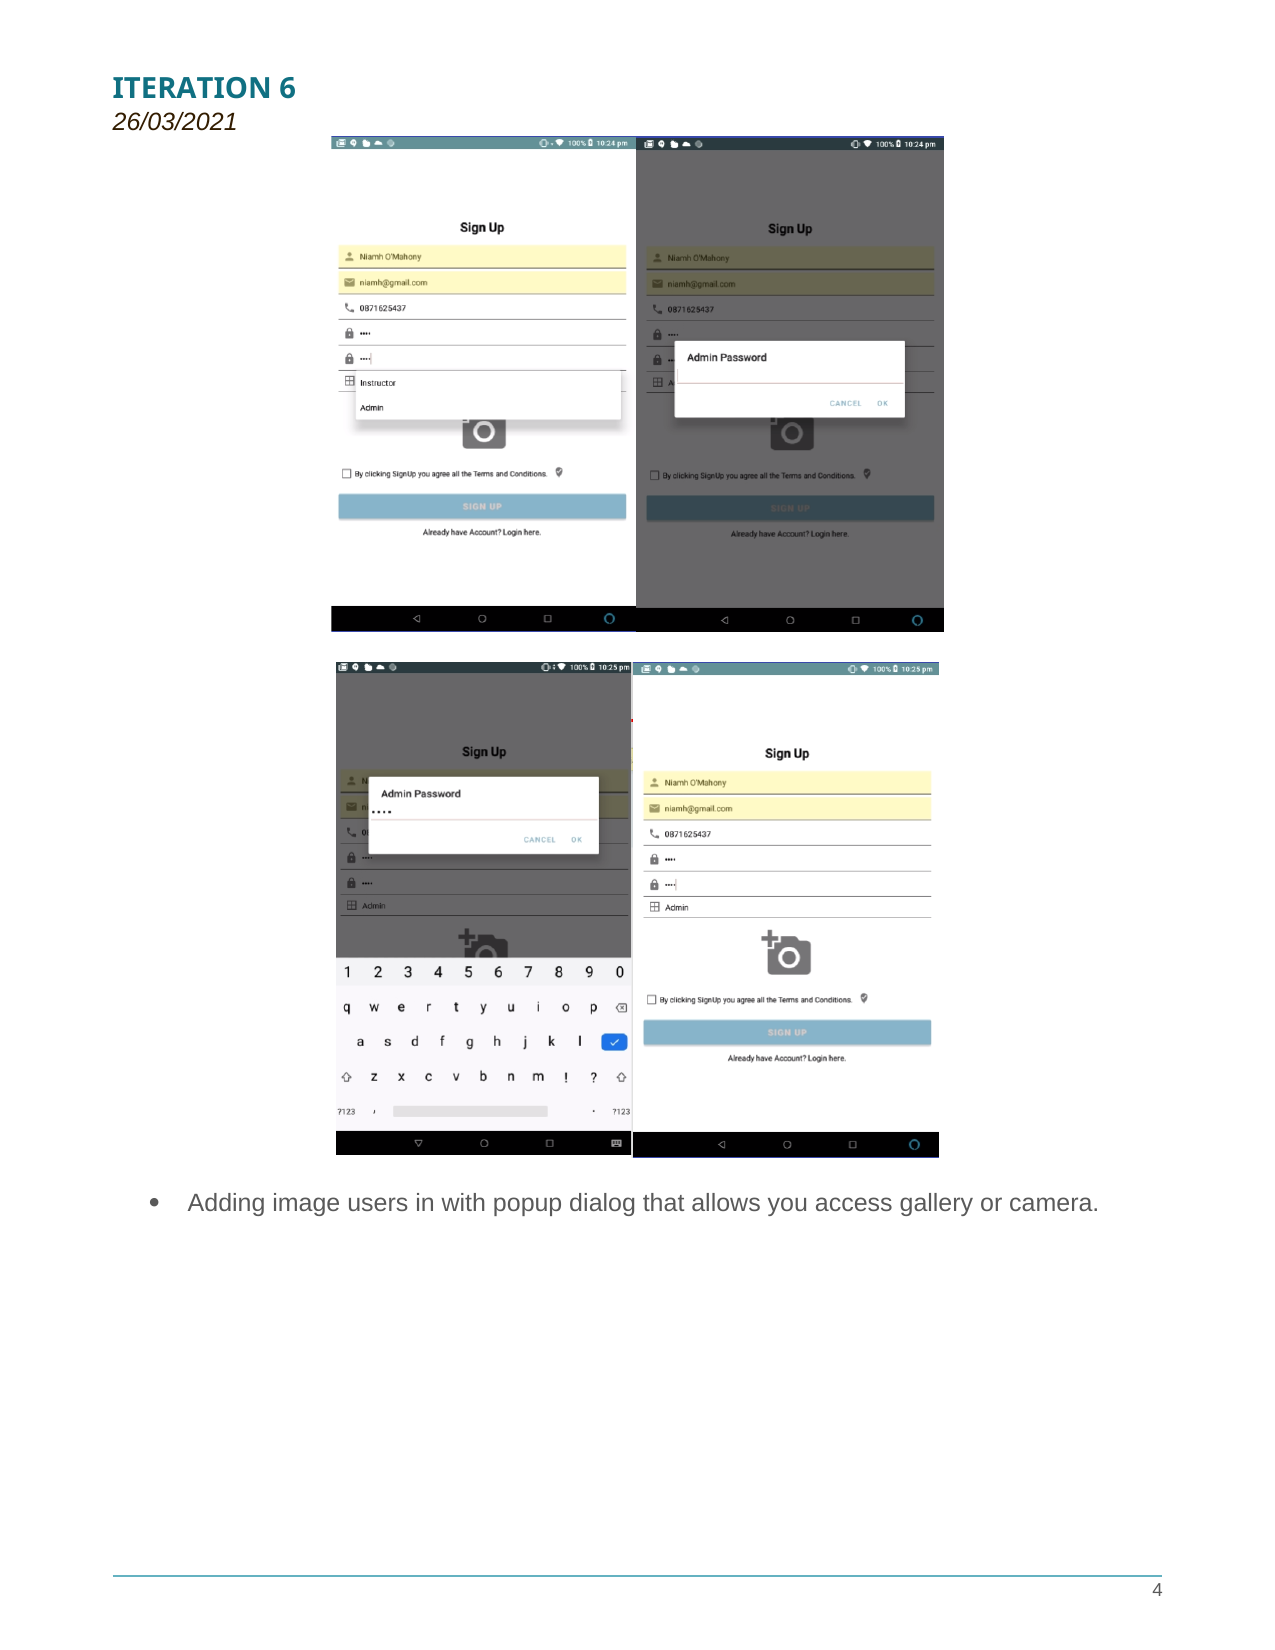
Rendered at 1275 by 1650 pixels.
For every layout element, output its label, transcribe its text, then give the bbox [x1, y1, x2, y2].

list Adding image users in with popup dialog that allows you access gallery or camera. [150, 1188, 1162, 1217]
